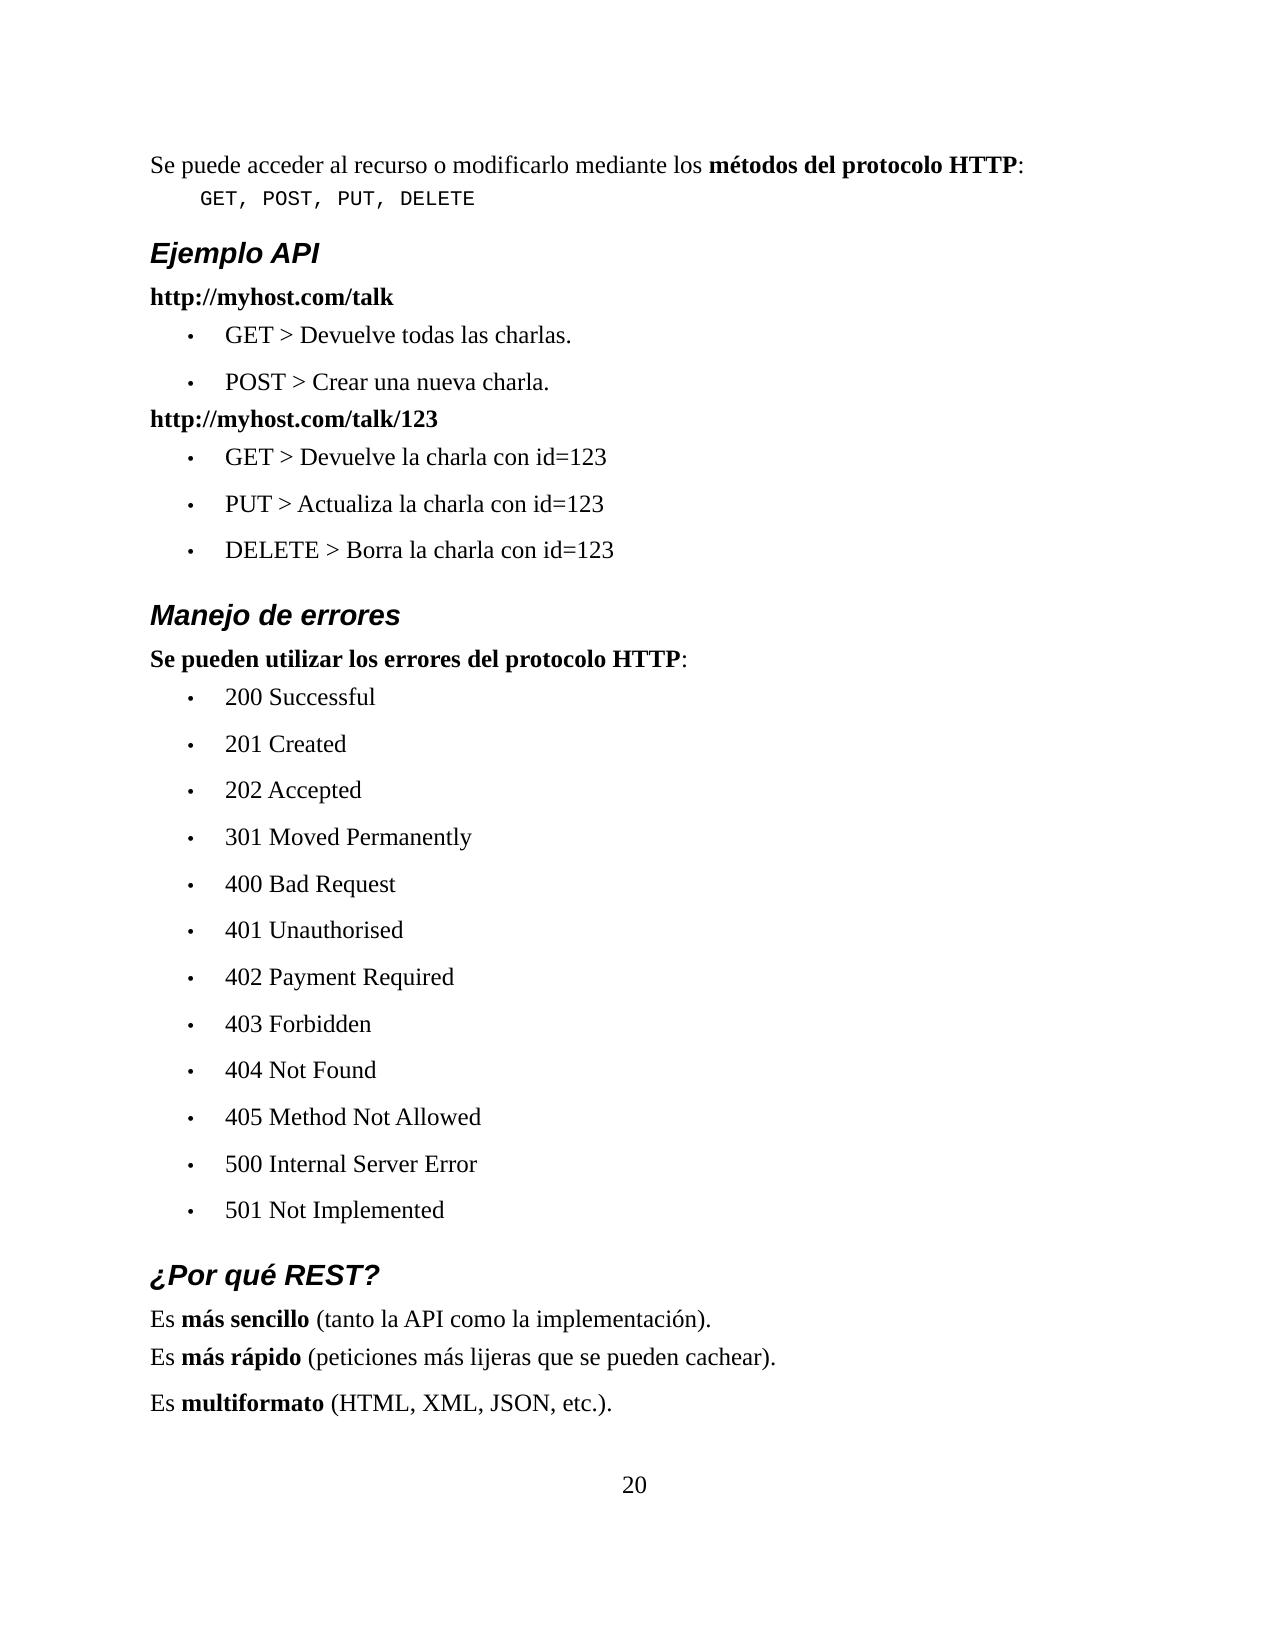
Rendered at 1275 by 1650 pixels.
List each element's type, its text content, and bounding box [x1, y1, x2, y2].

list 402 Payment Required [187, 962, 1125, 991]
list 202 Accepted [187, 775, 1125, 804]
list GET > Devuelve la charla con id=123 [187, 442, 1125, 471]
list 301 Moved Permanently [187, 822, 1125, 851]
subtitle Ejemplo API [150, 236, 1125, 270]
list POST > Crear una nueva charla. [187, 367, 1125, 396]
list 403 Forbidden [187, 1009, 1125, 1037]
subtitle Manejo de errores [150, 598, 1125, 632]
list PUT > Actualiza la charla con id=123 [187, 489, 1125, 518]
list DELETE > Borra la charla con id=123 [187, 536, 1125, 564]
text Es más rápido (peticiones más lijeras que se pueden cachear). [150, 1342, 1125, 1371]
list 200 Successful [187, 682, 1125, 711]
subtitle ¿Por qué REST? [150, 1258, 1125, 1292]
text Se puede acceder al recurso o modificarlo mediante los métodos del protocolo HTTP: [150, 150, 1125, 179]
text http://myhost.com/talk/123 [150, 404, 1125, 433]
text GET, POST, PUT, DELETE [150, 188, 1125, 211]
text Es más sencillo (tanto la API como la implementación). [150, 1304, 1125, 1333]
text http://myhost.com/talk [150, 282, 1125, 311]
list 201 Created [187, 729, 1125, 757]
list GET > Devuelve todas las charlas. [187, 320, 1125, 349]
text Se pueden utilizar los errores del protocolo HTTP: [150, 644, 1125, 673]
list 501 Not Implemented [187, 1195, 1125, 1224]
text Es multiformato (HTML, XML, JSON, etc.). [150, 1388, 1125, 1417]
list 500 Internal Server Error [187, 1149, 1125, 1177]
list 405 Method Not Allowed [187, 1102, 1125, 1131]
list 401 Unauthorised [187, 915, 1125, 944]
list 400 Bad Request [187, 869, 1125, 897]
list 404 Not Found [187, 1055, 1125, 1084]
